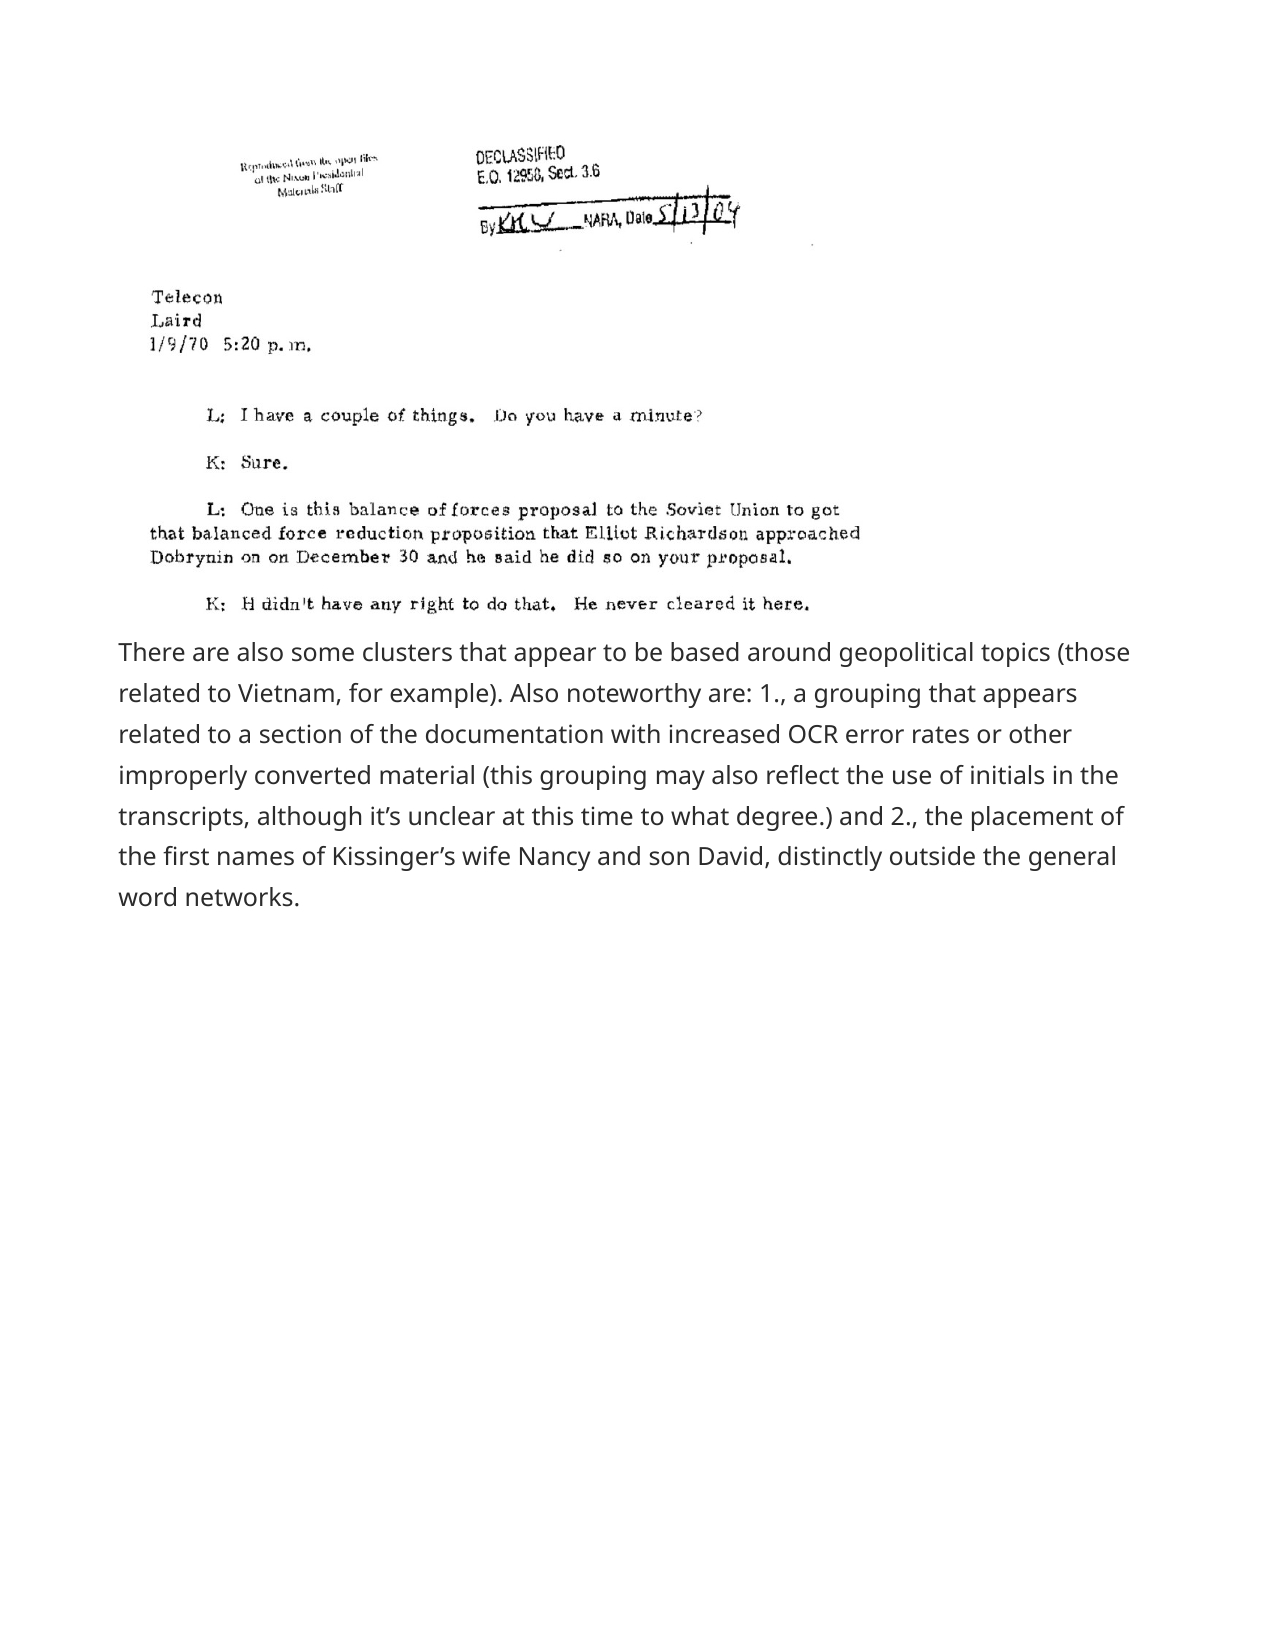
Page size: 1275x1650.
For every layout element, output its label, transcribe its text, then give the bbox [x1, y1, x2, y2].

picture [129, 129, 873, 619]
text There are also some clusters that appear to be based around geopolitical topics (those related to Vietnam, for example). Also noteworthy are: 1., a grouping that appears related to a section of the documentation with increased OCR error rates or other improperly converted material (this grouping may also reflect the use of initials in the transcripts, although it’s unclear at this time to what degree.) and 2., the placement of the first names of Kissinger’s wife Nancy and son David, distinctly outside the general word networks. [118, 635, 1157, 914]
